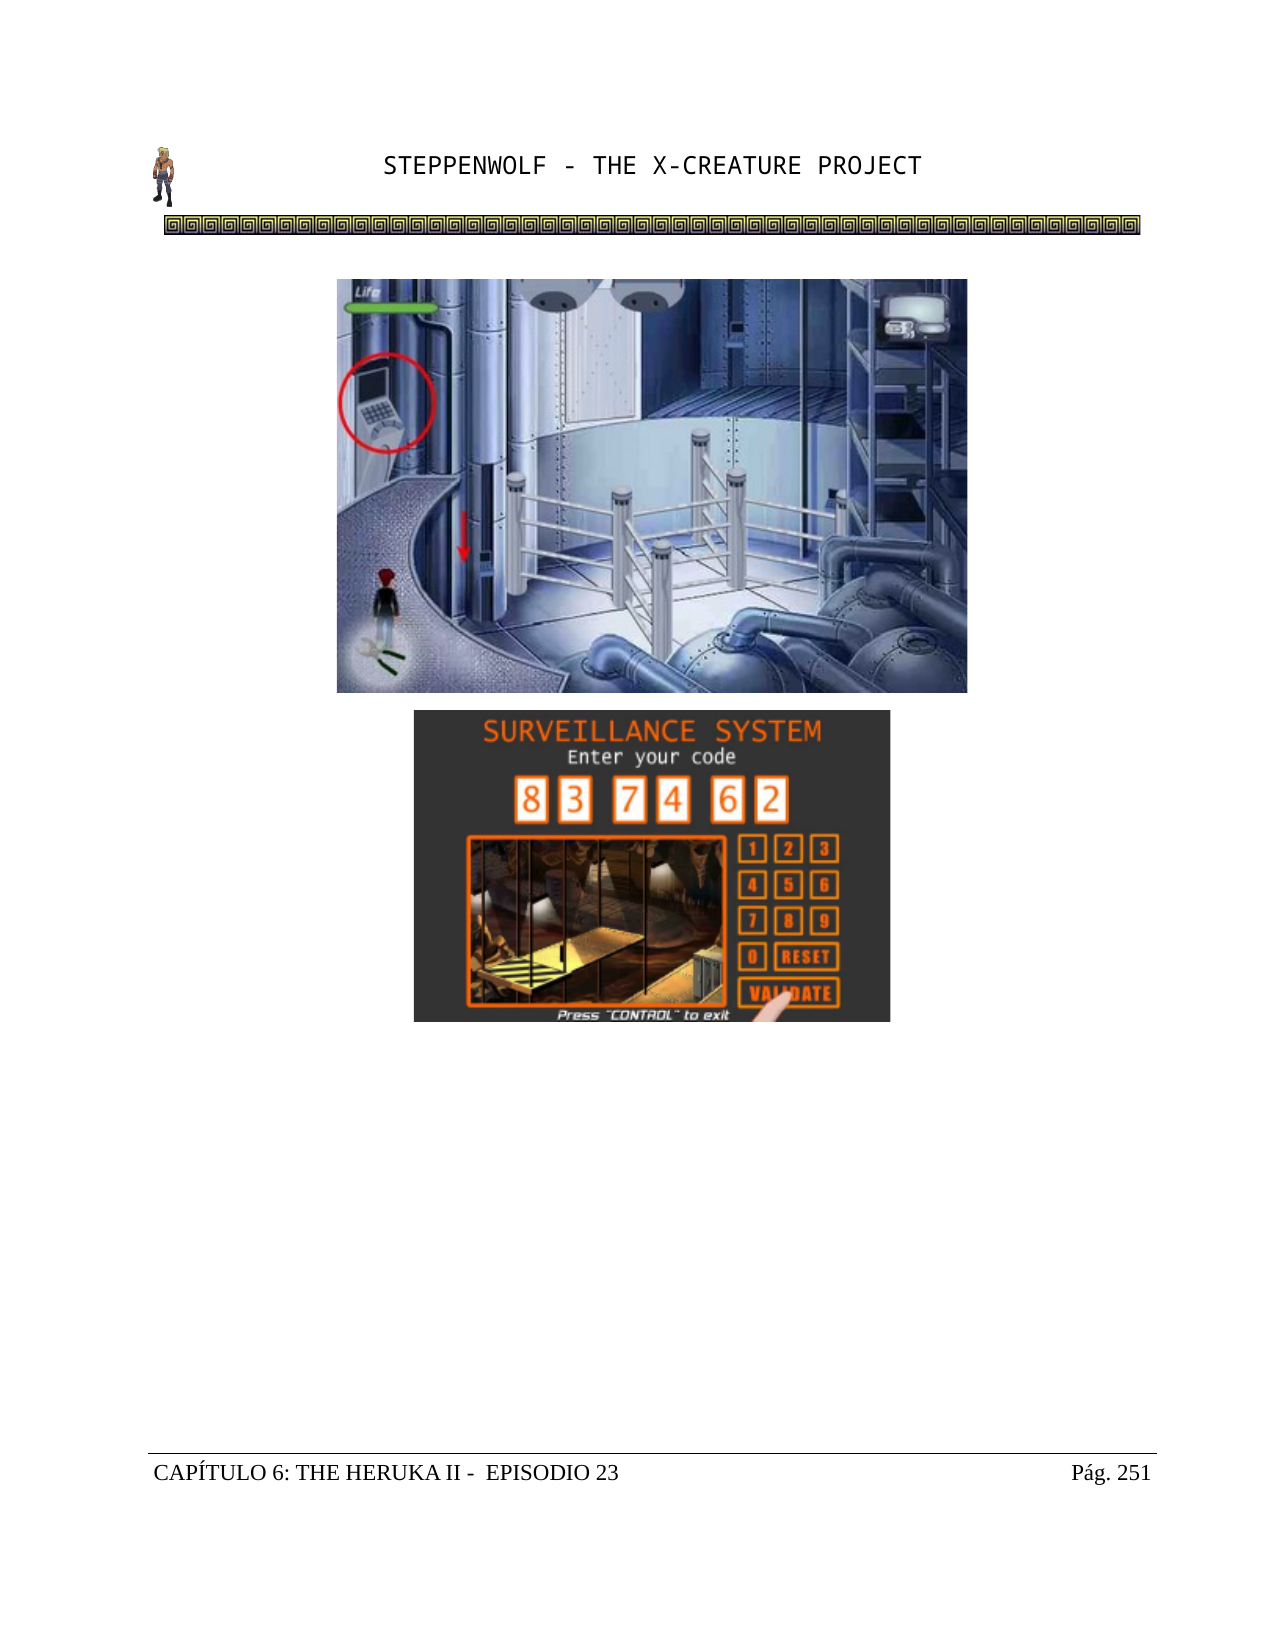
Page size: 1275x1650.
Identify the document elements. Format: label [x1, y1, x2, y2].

picture [147, 147, 181, 207]
picture [336, 279, 968, 693]
picture [164, 215, 1141, 235]
picture [413, 710, 891, 1022]
